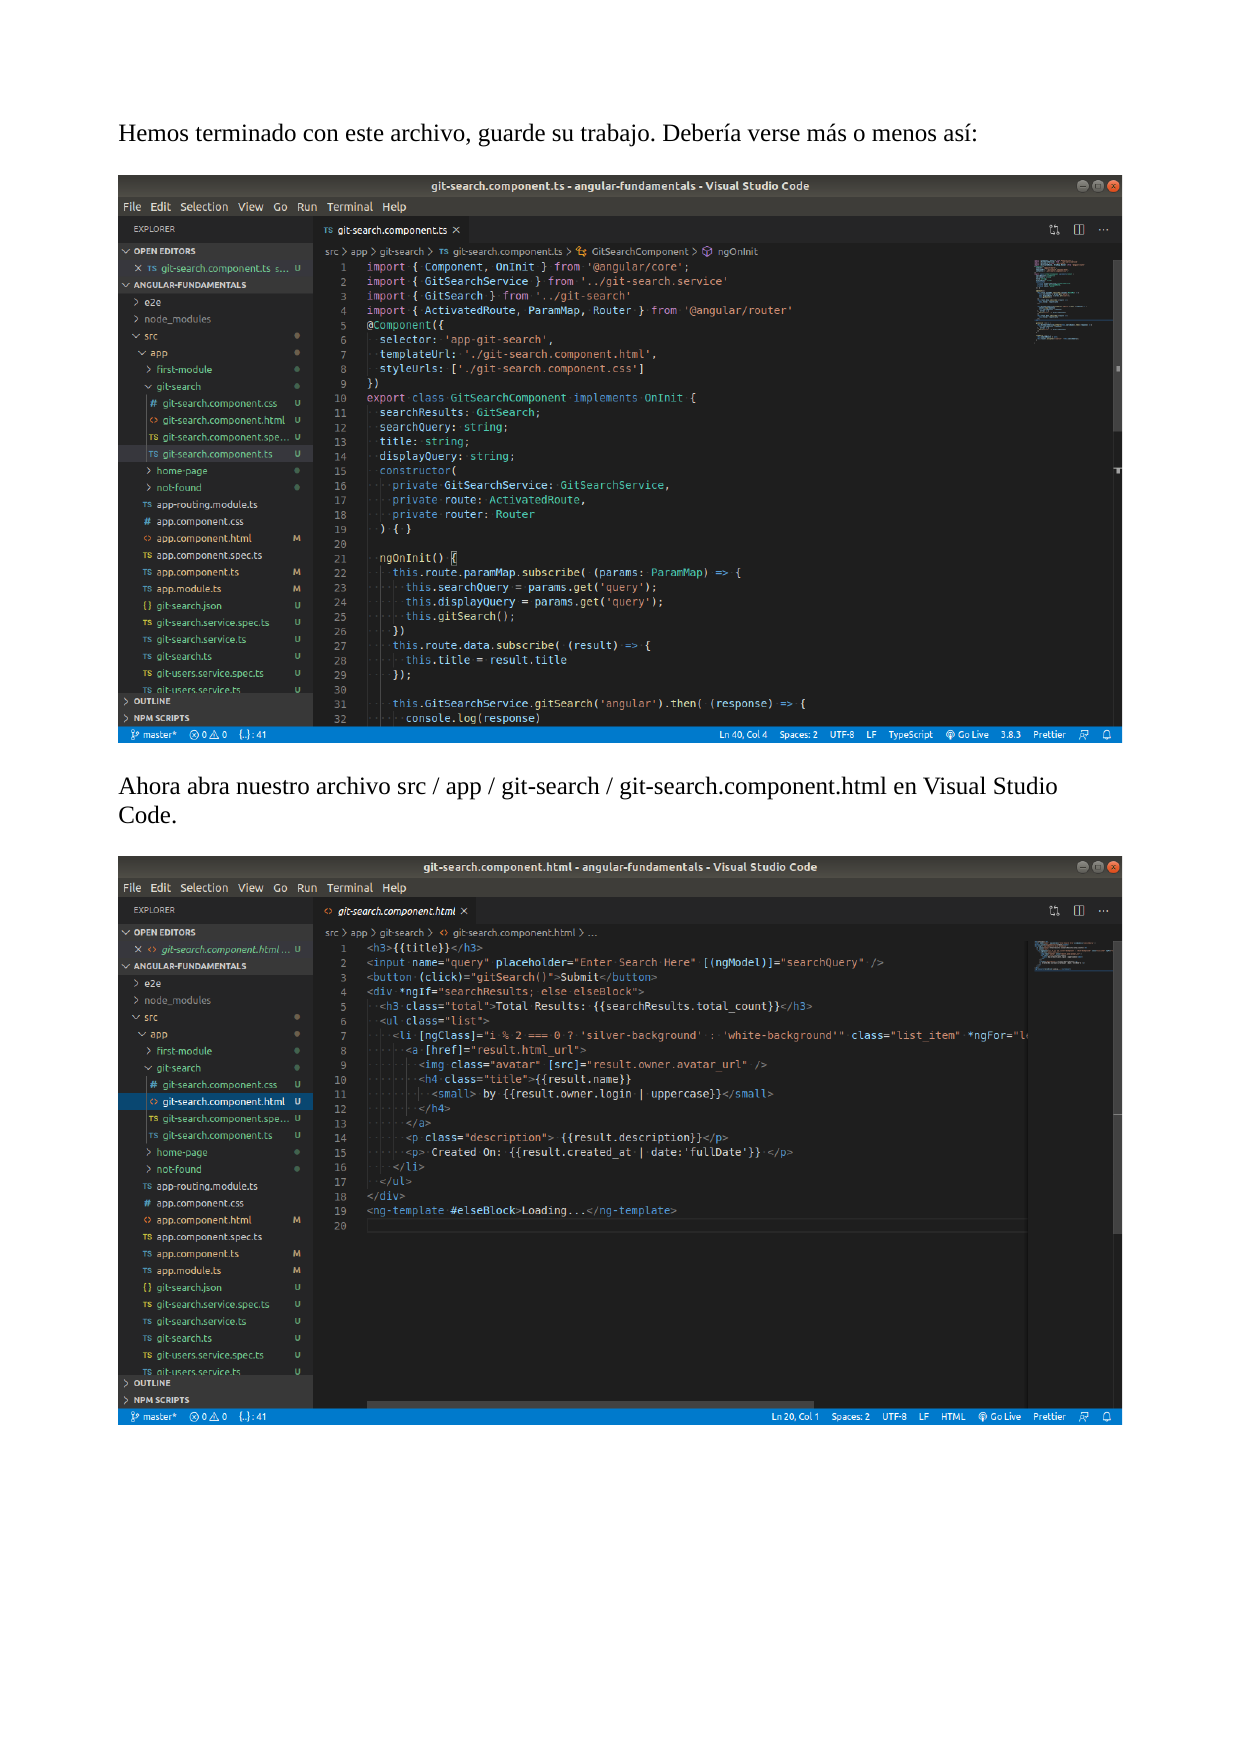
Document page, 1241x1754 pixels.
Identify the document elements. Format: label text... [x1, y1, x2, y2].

text Hemos terminado con este archivo, guarde su trabajo. Debería verse más o menos así: [118, 118, 1122, 147]
text Ahora abra nuestro archivo src / app / git-search / git-search.component.html en Visual Studio Code. [118, 771, 1122, 828]
picture [118, 856, 1123, 1425]
picture [118, 175, 1123, 743]
